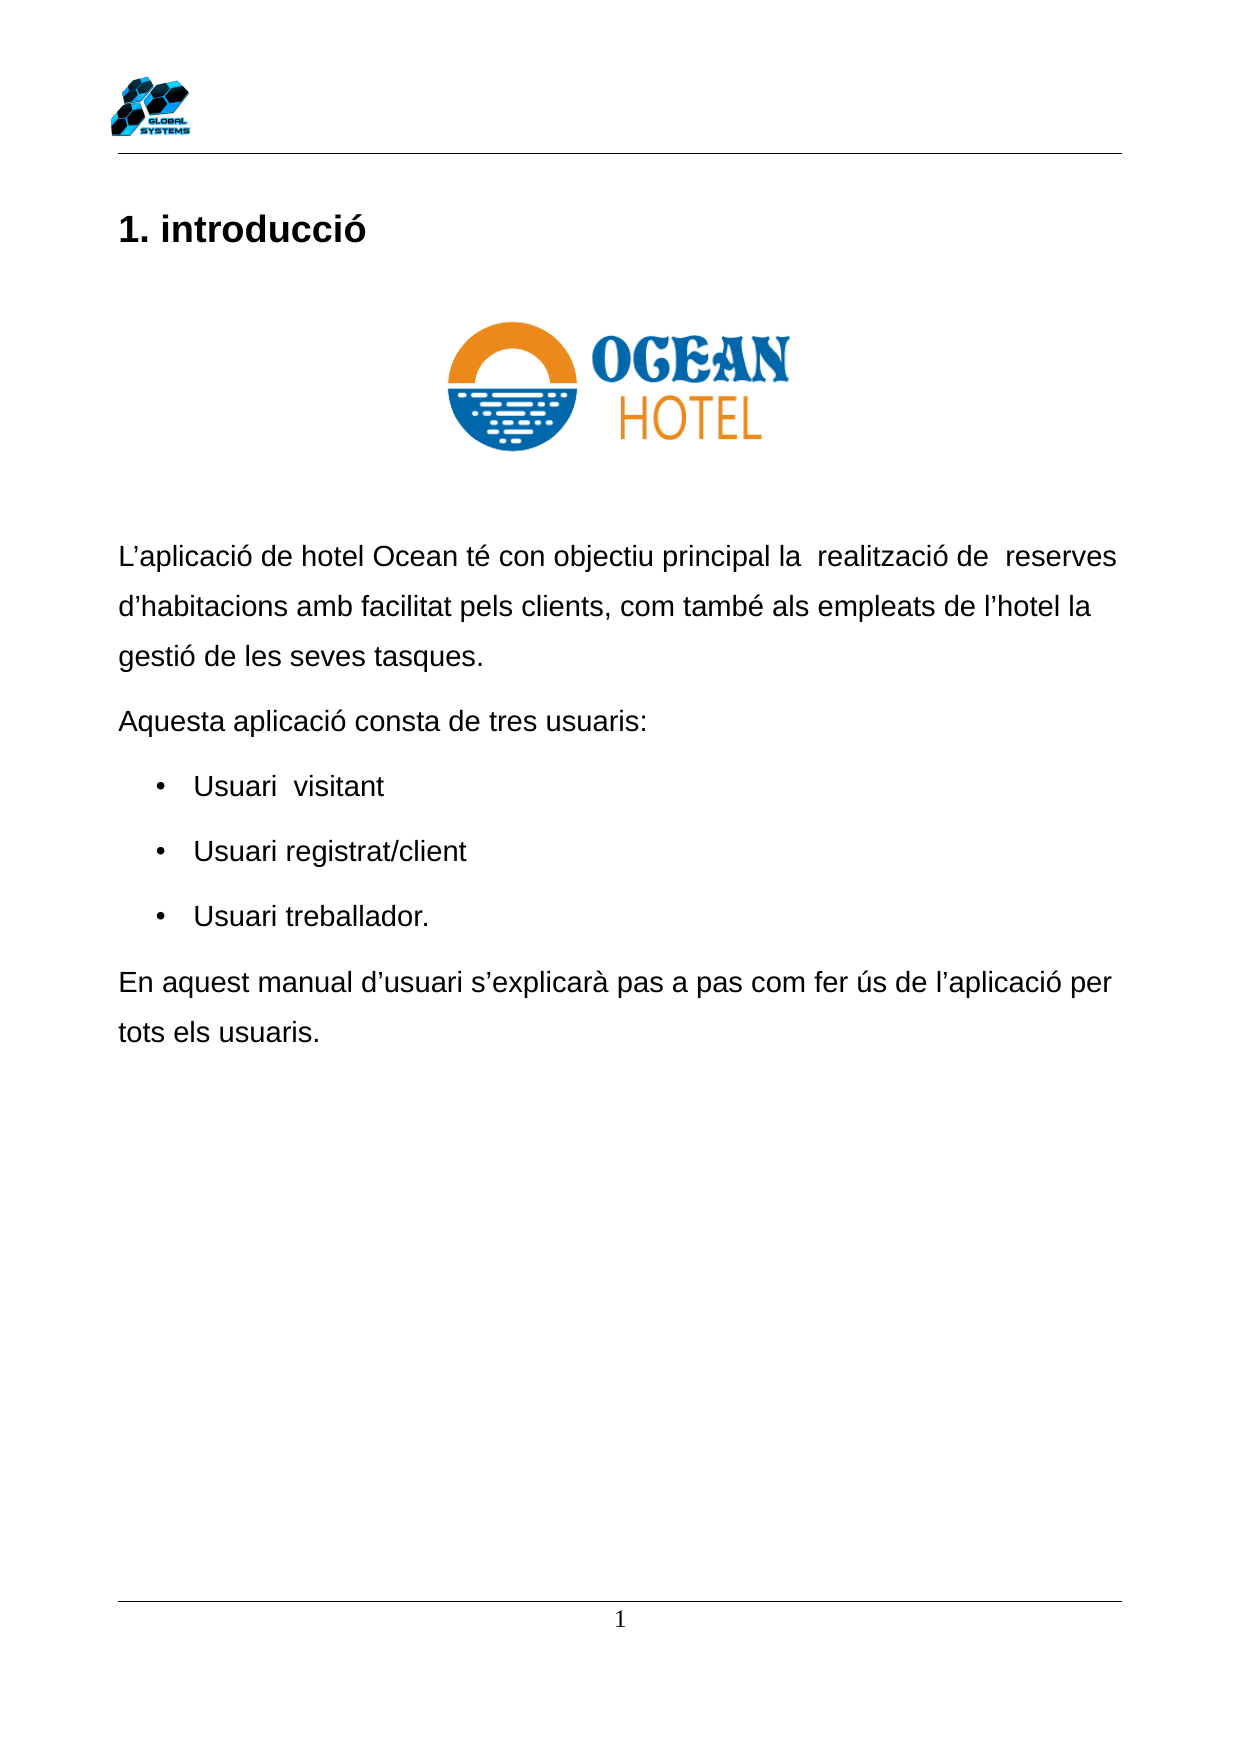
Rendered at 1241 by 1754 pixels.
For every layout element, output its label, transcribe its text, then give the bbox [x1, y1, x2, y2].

picture [107, 61, 194, 148]
list Usuari treballador. [156, 899, 1122, 933]
text Aquesta aplicació consta de tres usuaris: [118, 704, 1122, 738]
text En aquest manual d’usuari s’explicarà pas a pas com fer ús de l’aplicació per tots els usuaris. [118, 964, 1122, 1048]
text L’aplicació de hotel Ocean té con objectiu principal la realització de reserves d’habitacions amb facilitat pels clients, com també als empleats de l’hotel la gestió de les seves tasques. [118, 538, 1122, 673]
picture [416, 297, 838, 476]
subtitle 1. introducció [118, 207, 1122, 251]
list Usuari registrat/client [156, 834, 1122, 868]
list Usuari visitant [156, 769, 1122, 803]
